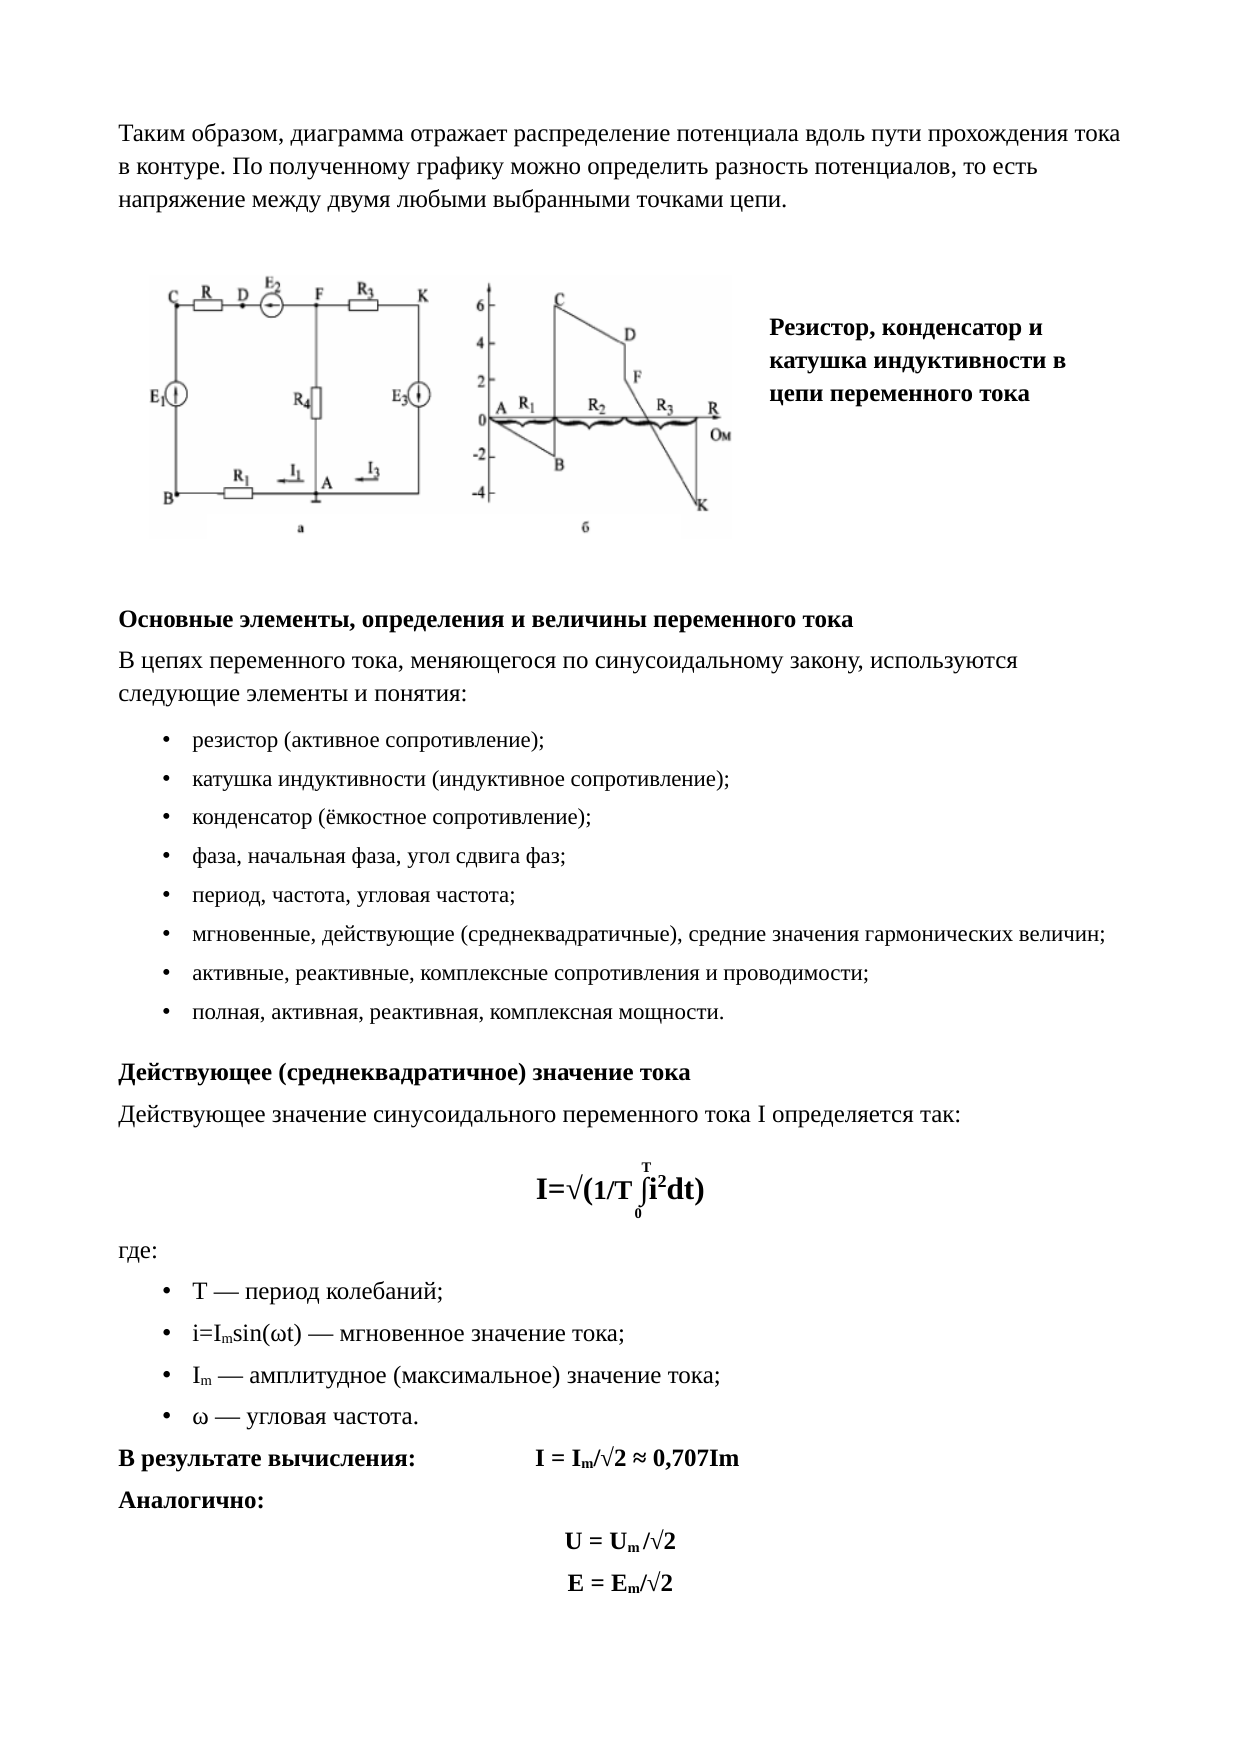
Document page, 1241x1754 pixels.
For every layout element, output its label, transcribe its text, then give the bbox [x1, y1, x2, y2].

list Im — амплитудное (максимальное) значение тока; [162, 1360, 1122, 1388]
list резистор (активное сопротивление); [162, 726, 1122, 752]
list полная, активная, реактивная, комплексная мощности. [162, 998, 1122, 1024]
list период, частота, угловая частота; [162, 881, 1122, 907]
list ω — угловая частота. [162, 1401, 1122, 1430]
text U = Um /√2 [118, 1526, 1122, 1555]
text где: [118, 1235, 1122, 1263]
text Таким образом, диаграмма отражает распределение потенциала вдоль пути прохождения тока в контуре. По полученному графику можно определить разность потенциалов, то есть напряжение между двумя любыми выбранными точками цепи. [118, 118, 1122, 213]
text 0 [118, 1205, 1122, 1235]
subtitle Действующее (среднеквадратичное) значение тока [118, 1057, 1122, 1086]
list активные, реактивные, комплексные сопротивления и проводимости; [162, 959, 1122, 985]
subtitle Основные элементы, определения и величины переменного тока [118, 604, 1122, 633]
text Аналогично: [118, 1485, 1122, 1513]
picture [120, 237, 769, 539]
text T [118, 1146, 1122, 1176]
text Резистор, конденсатор и катушка индуктивности в цепи переменного тока [769, 312, 1122, 469]
list T — период колебаний; [162, 1276, 1122, 1305]
list фаза, начальная фаза, угол сдвига фаз; [162, 842, 1122, 869]
text В цепях переменного тока, меняющегося по синусоидальному закону, используются следующие элементы и понятия: [118, 645, 1122, 707]
list i=Imsin(ωt) — мгновенное значение тока; [162, 1318, 1122, 1347]
list мгновенные, действующие (среднеквадратичные), средние значения гармонических величин; [162, 920, 1122, 946]
text В результате вычисления: I = Im/√2 ≈ 0,707Im [118, 1443, 1122, 1472]
list конденсатор (ёмкостное сопротивление); [162, 803, 1122, 830]
text E = Em/√2 [118, 1568, 1122, 1597]
text Действующее значение синусоидального переменного тока I определяется так: [118, 1099, 1122, 1127]
text I=√(1/T ∫i2dt) [118, 1176, 1122, 1205]
list катушка индуктивности (индуктивное сопротивление); [162, 764, 1122, 791]
